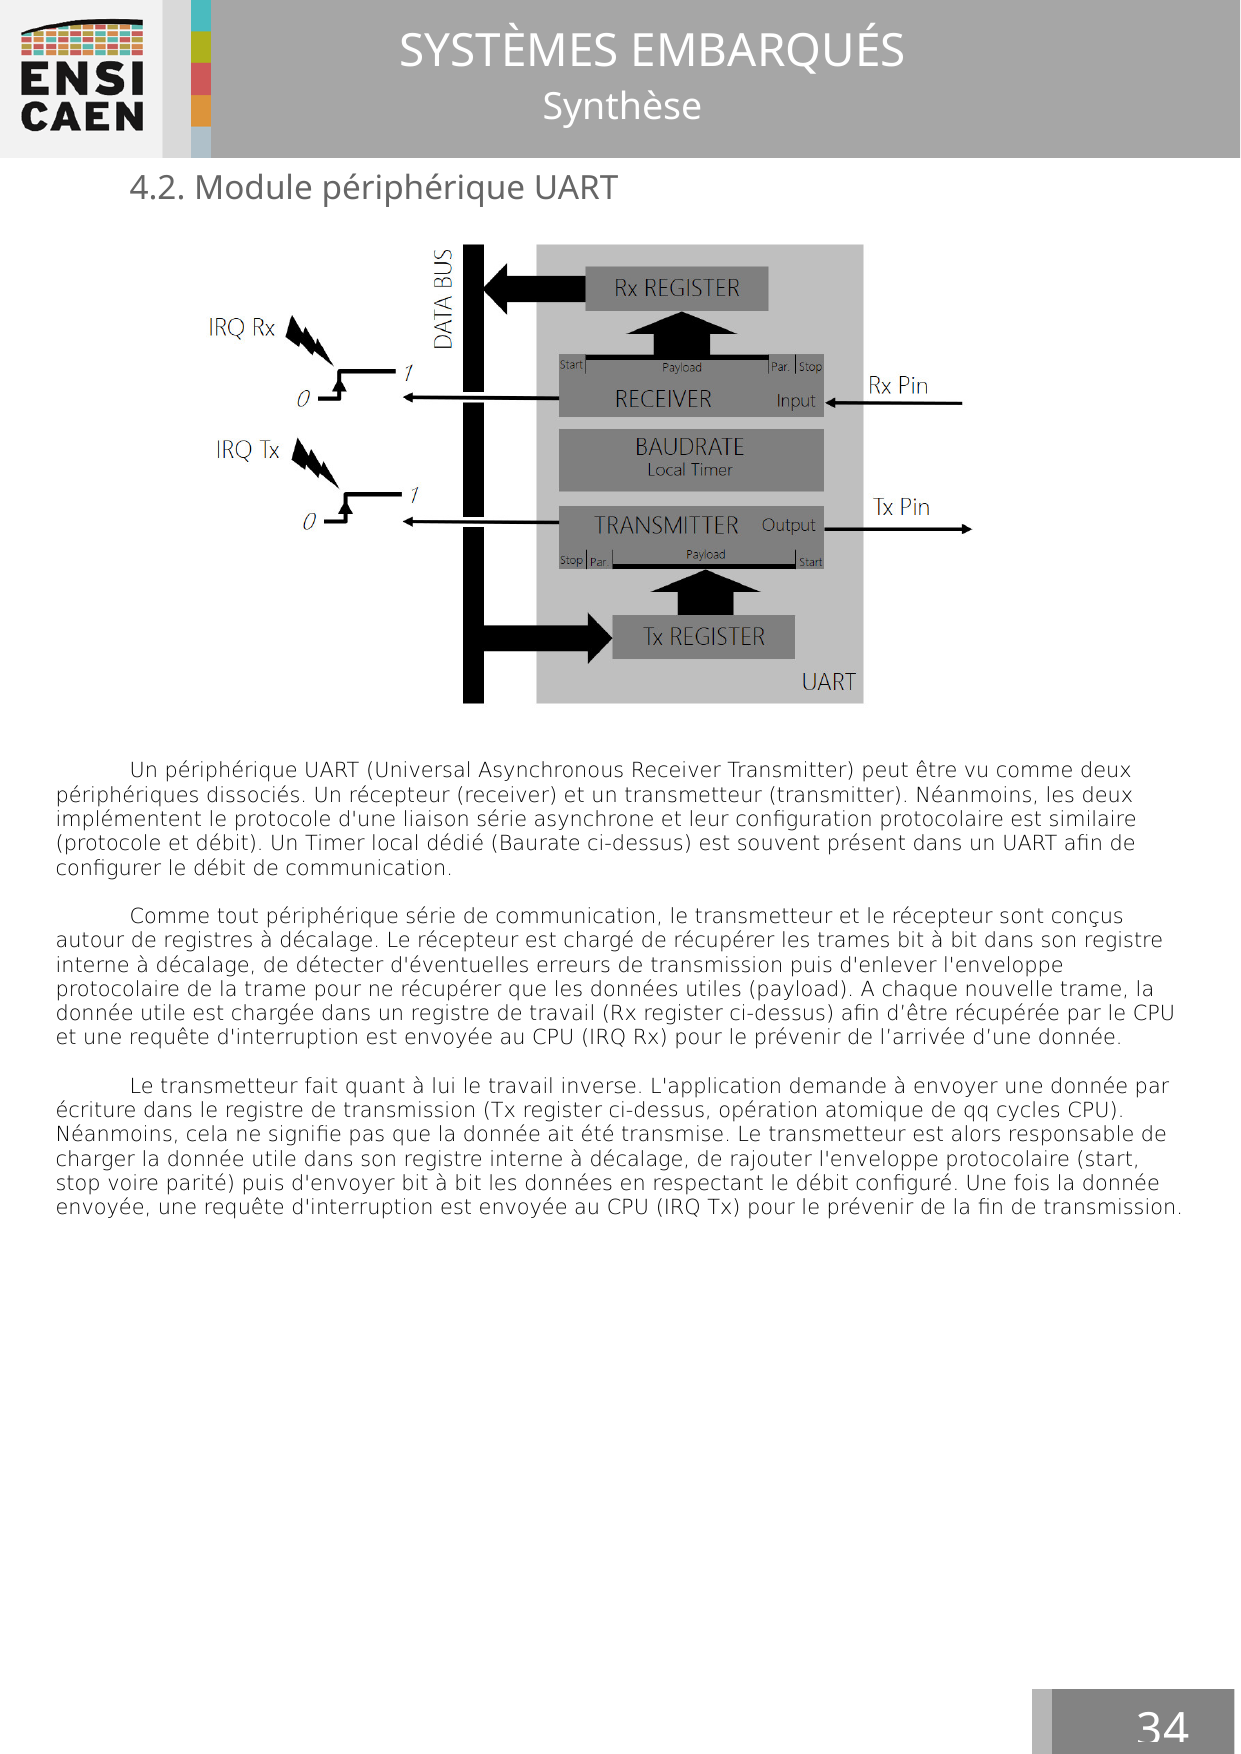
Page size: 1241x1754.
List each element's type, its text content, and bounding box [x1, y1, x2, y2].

picture [0, 0, 1241, 158]
picture [134, 233, 1110, 710]
text Le transmetteur fait quant à lui le travail inverse. L'application demande à envoyer une donnée par écriture dans le registre de transmission (Tx register ci-dessus, opération atomique de qq cycles CPU). Néanmoins, cela ne signifie pas que la donnée ait été transmise. Le transmetteur est alors responsable de charger la donnée utile dans son registre interne à décalage, de rajouter l'enveloppe protocolaire (start, stop voire parité) puis d'envoyer bit à bit les données en respectant le débit configuré. Une fois la donnée envoyée, une requête d'interruption est envoyée au CPU (IRQ Tx) pour le prévenir de la fin de transmission. [55, 1074, 1189, 1219]
text 4.2. Module périphérique UART [55, 164, 1189, 209]
text Un périphérique UART (Universal Asynchronous Receiver Transmitter) peut être vu comme deux périphériques dissociés. Un récepteur (receiver) et un transmetteur (transmitter). Néanmoins, les deux implémentent le protocole d'une liaison série asynchrone et leur configuration protocolaire est similaire (protocole et débit). Un Timer local dédié (Baurate ci-dessus) est souvent présent dans un UART afin de configurer le débit de communication. [55, 758, 1189, 880]
picture [1032, 1689, 1235, 1754]
text Comme tout périphérique série de communication, le transmetteur et le récepteur sont conçus autour de registres à décalage. Le récepteur est chargé de récupérer les trames bit à bit dans son registre interne à décalage, de détecter d'éventuelles erreurs de transmission puis d'enlever l'enveloppe protocolaire de la trame pour ne récupérer que les données utiles (payload). A chaque nouvelle trame, la donnée utile est chargée dans un registre de travail (Rx register ci-dessus) afin d’être récupérée par le CPU et une requête d'interruption est envoyée au CPU (IRQ Rx) pour le prévenir de l’arrivée d’une donnée. [55, 904, 1189, 1050]
